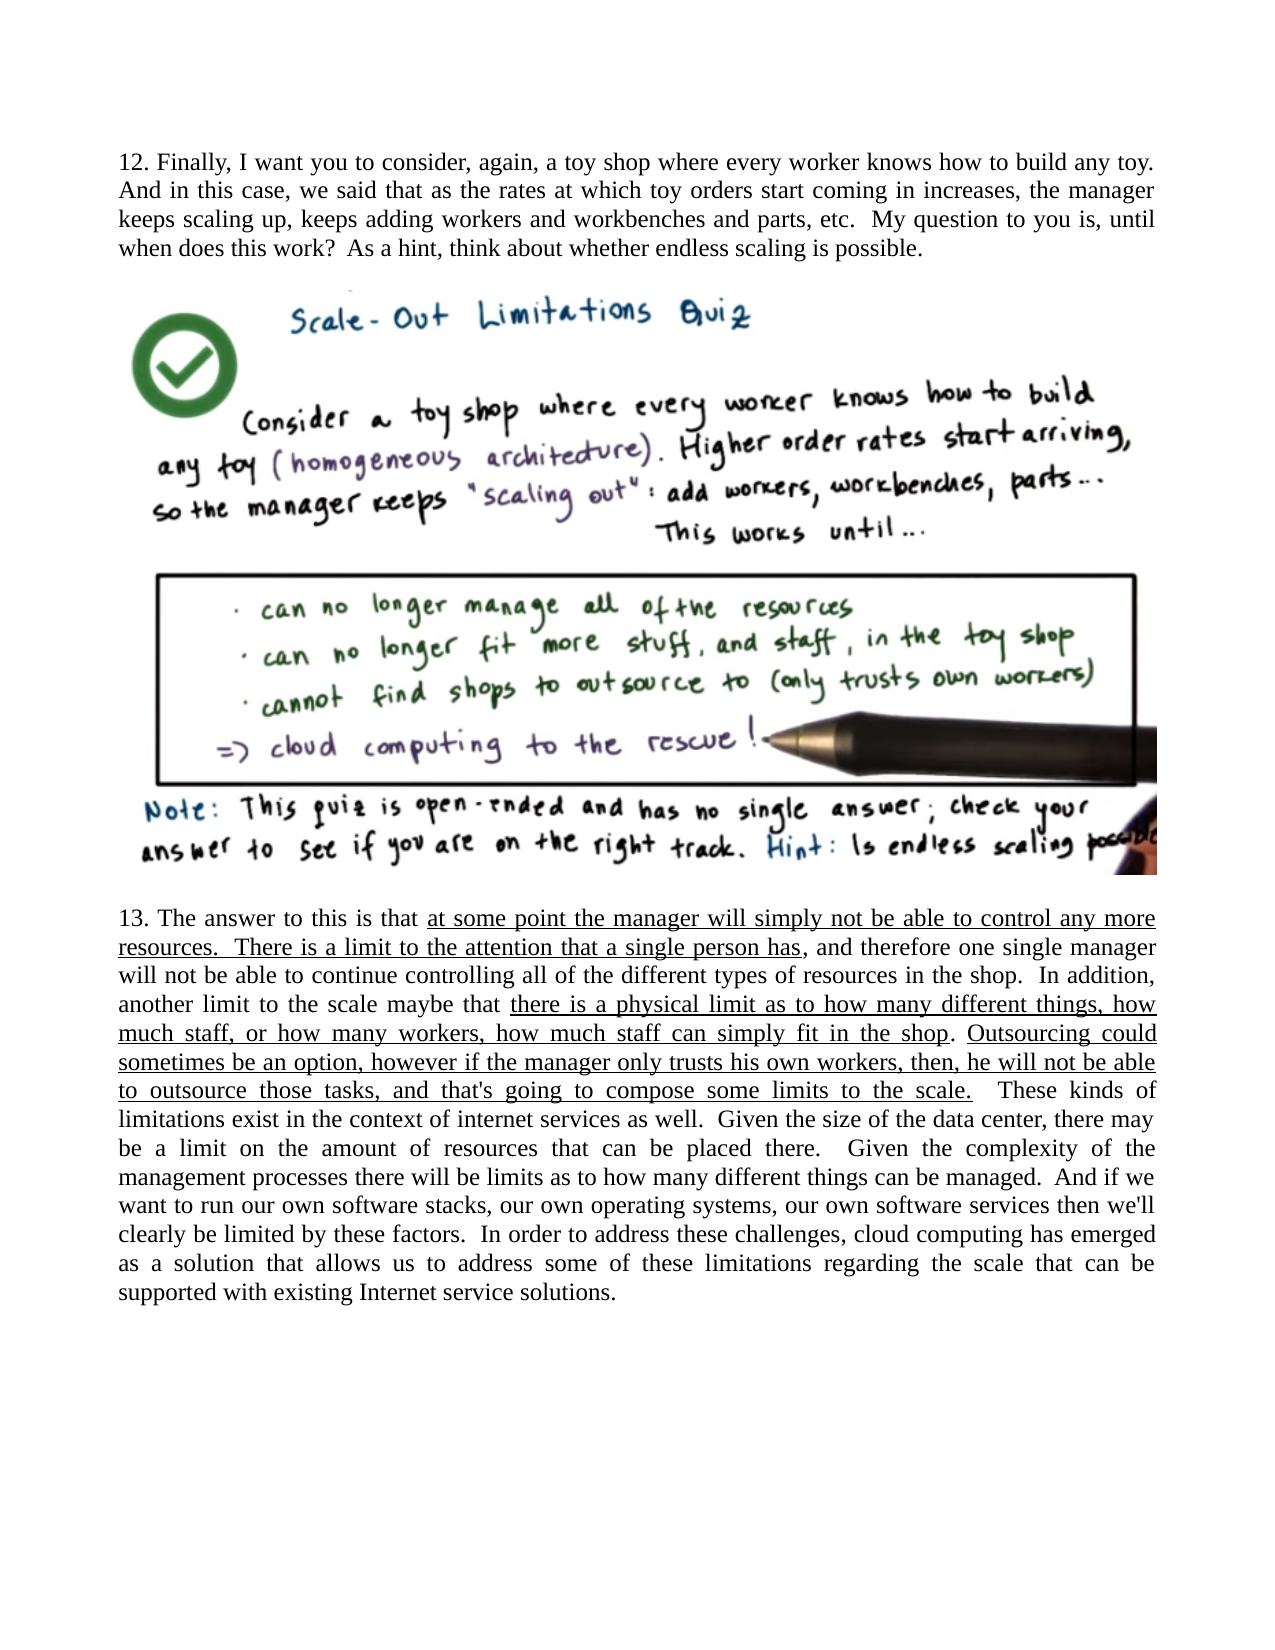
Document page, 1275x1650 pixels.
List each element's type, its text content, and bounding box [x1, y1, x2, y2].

text 12. Finally, I want you to consider, again, a toy shop where every worker knows how to build any toy. And in this case, we said that as the rates at which toy orders start coming in increases, the manager keeps scaling up, keeps adding workers and workbenches and parts, etc. My question to you is, until when does this work? As a hint, think about whether endless scaling is possible. [118, 147, 1157, 262]
text 13. The answer to this is that at some point the manager will simply not be able to control any more resources. There is a limit to the attention that a single person has, and therefore one single manager will not be able to continue controlling all of the different types of resources in the shop. In addition, another limit to the scale maybe that there is a physical limit as to how many different things, how much staff, or how many workers, how much staff can simply fit in the shop. Outsourcing could sometimes be an option, however if the manager only trusts his own workers, then, he will not be able to outsource those tasks, and that's going to compose some limits to the scale. These kinds of limitations exist in the context of internet services as well. Given the size of the data center, there may be a limit on the amount of resources that can be placed there. Given the complexity of the management processes there will be limits as to how many different things can be managed. And if we want to run our own software stacks, our own operating systems, our own software services then we'll clearly be limited by these factors. In order to address these challenges, cloud computing has emerged as a solution that allows us to address some of these limitations regarding the scale that can be supported with existing Internet service solutions. [118, 903, 1157, 1306]
picture [118, 290, 1157, 875]
